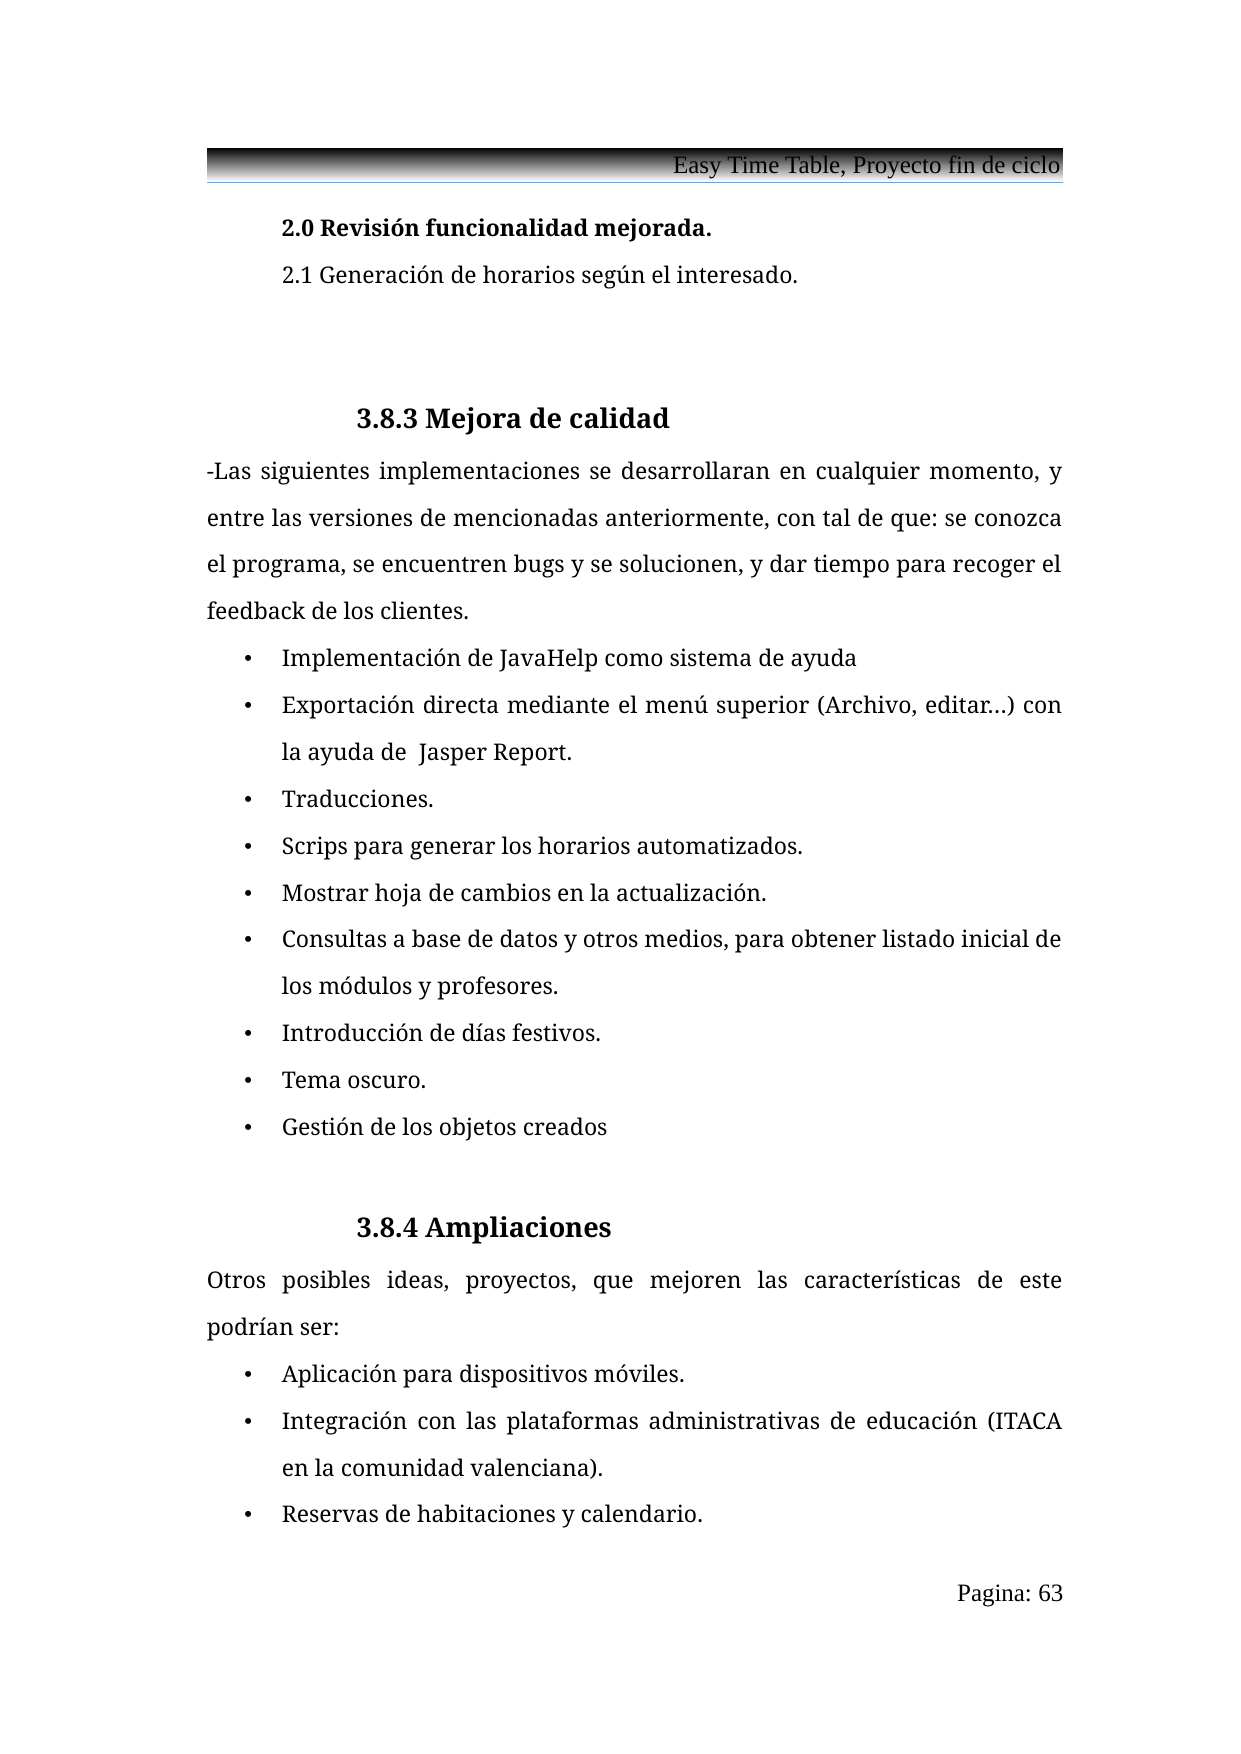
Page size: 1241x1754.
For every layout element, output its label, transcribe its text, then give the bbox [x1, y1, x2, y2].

list Tema oscuro. [244, 1064, 1063, 1095]
list Consultas a base de datos y otros medios, para obtener listado inicial de los módulos y profesores. [244, 923, 1063, 1001]
list Introducción de días festivos. [244, 1017, 1063, 1048]
list Integración con las plataformas administrativas de educación (ITACA en la comunidad valenciana). [244, 1405, 1063, 1483]
text -Las siguientes implementaciones se desarrollaran en cualquier momento, y entre las versiones de mencionadas anteriormente, con tal de que: se conozca el programa, se encuentren bugs y se solucionen, y dar tiempo para recoger el feedback de los clientes. [207, 454, 1063, 626]
list Traducciones. [244, 783, 1063, 814]
text 3.8.3 Mejora de calidad [207, 399, 1063, 436]
list Aplicación para dispositivos móviles. [244, 1358, 1063, 1389]
text 2.0 Revisión funcionalidad mejorada. [207, 212, 1063, 243]
list Reservas de habitaciones y calendario. [244, 1498, 1063, 1530]
list Mostrar hoja de cambios en la actualización. [244, 876, 1063, 908]
text Otros posibles ideas, proyectos, que mejoren las características de este podrían ser: [207, 1264, 1063, 1342]
list Scrips para generar los horarios automatizados. [244, 829, 1063, 861]
text 2.1 Generación de horarios según el interesado. [207, 259, 1063, 290]
list Gestión de los objetos creados [244, 1111, 1063, 1142]
list Exportación directa mediante el menú superior (Archivo, editar…) con la ayuda de Jasper Report. [244, 689, 1063, 767]
list Implementación de JavaHelp como sistema de ayuda [244, 642, 1063, 673]
text 3.8.4 Ampliaciones [207, 1209, 1063, 1246]
